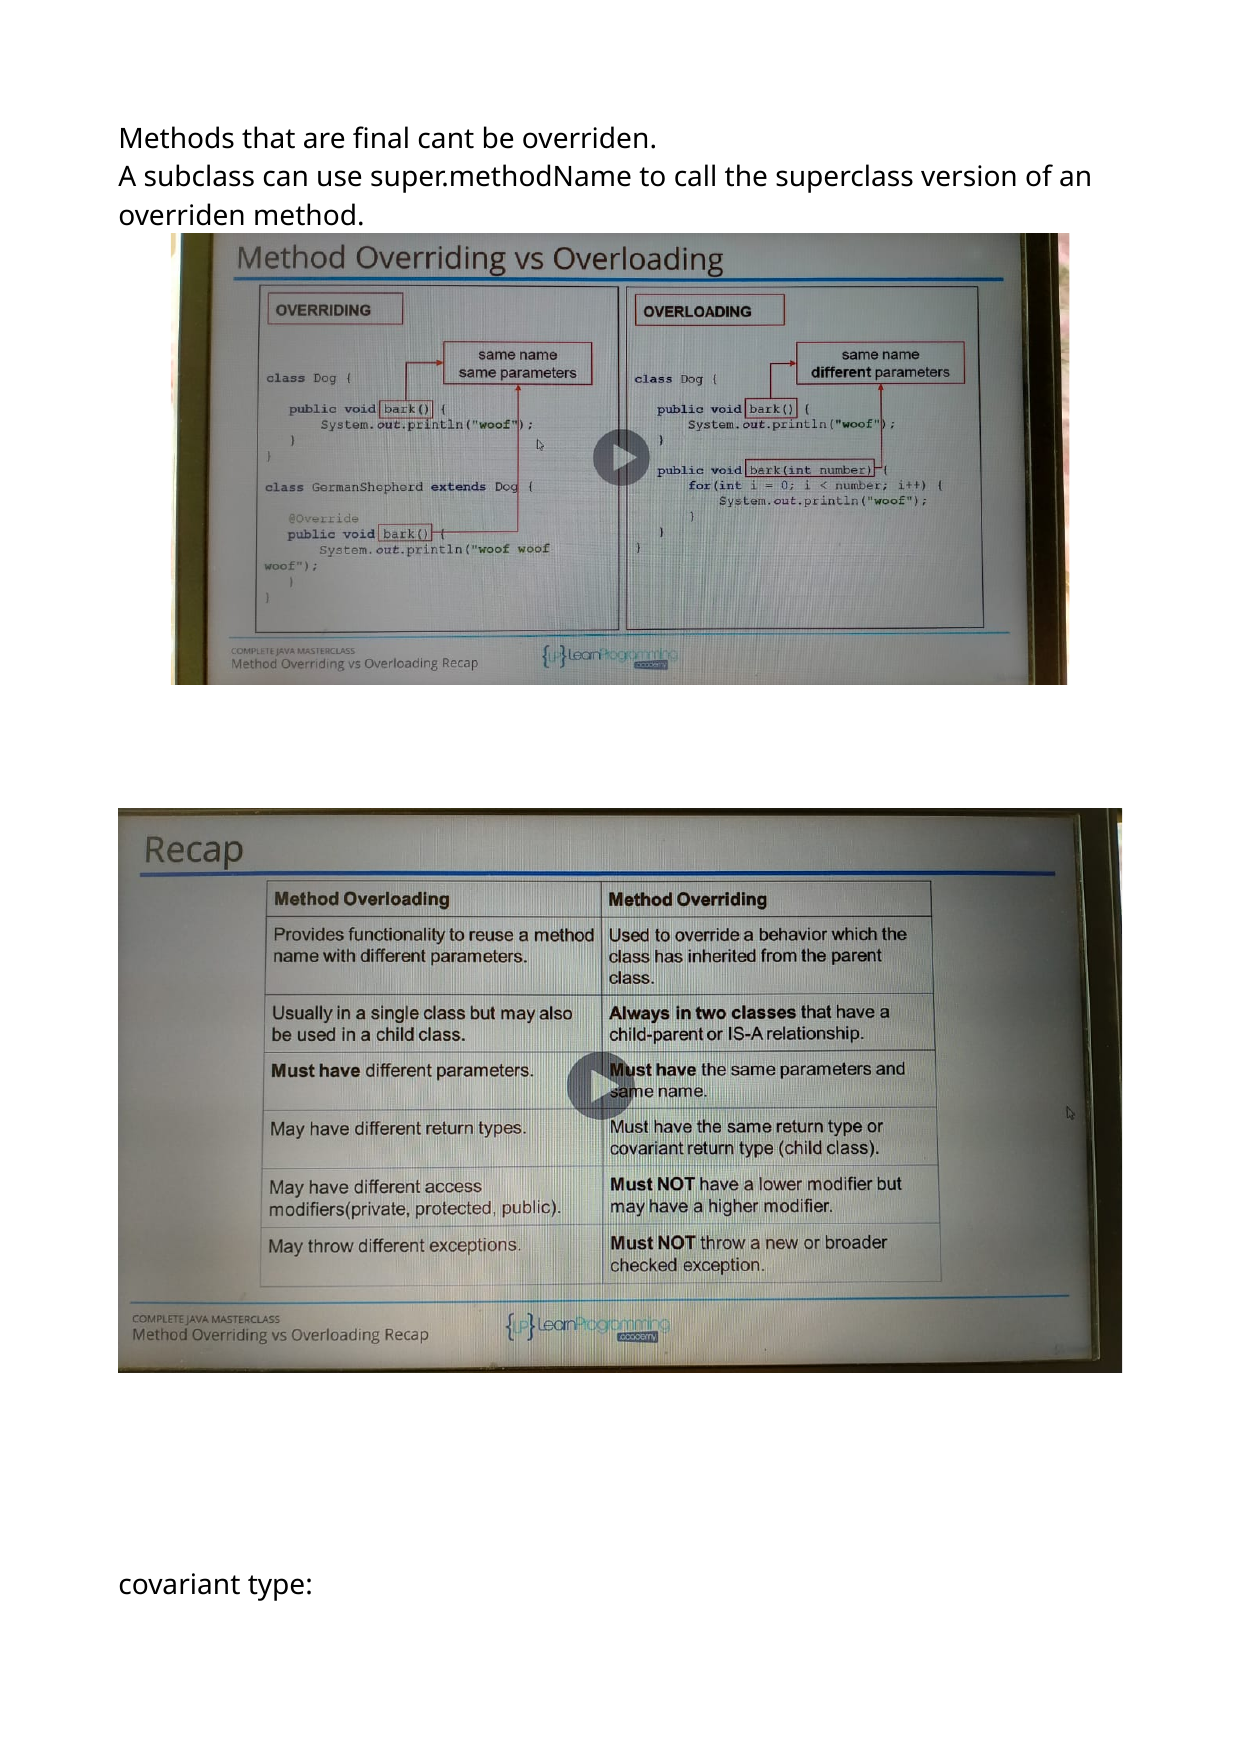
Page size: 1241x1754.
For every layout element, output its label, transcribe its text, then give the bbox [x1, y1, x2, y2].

text A subclass can use super.methodName to call the superclass version of an overriden method. [118, 156, 1122, 233]
text covariant type: [118, 1564, 1122, 1603]
picture [118, 808, 1123, 1373]
picture [170, 233, 1070, 683]
text Methods that are final cant be overriden. [118, 118, 1122, 156]
